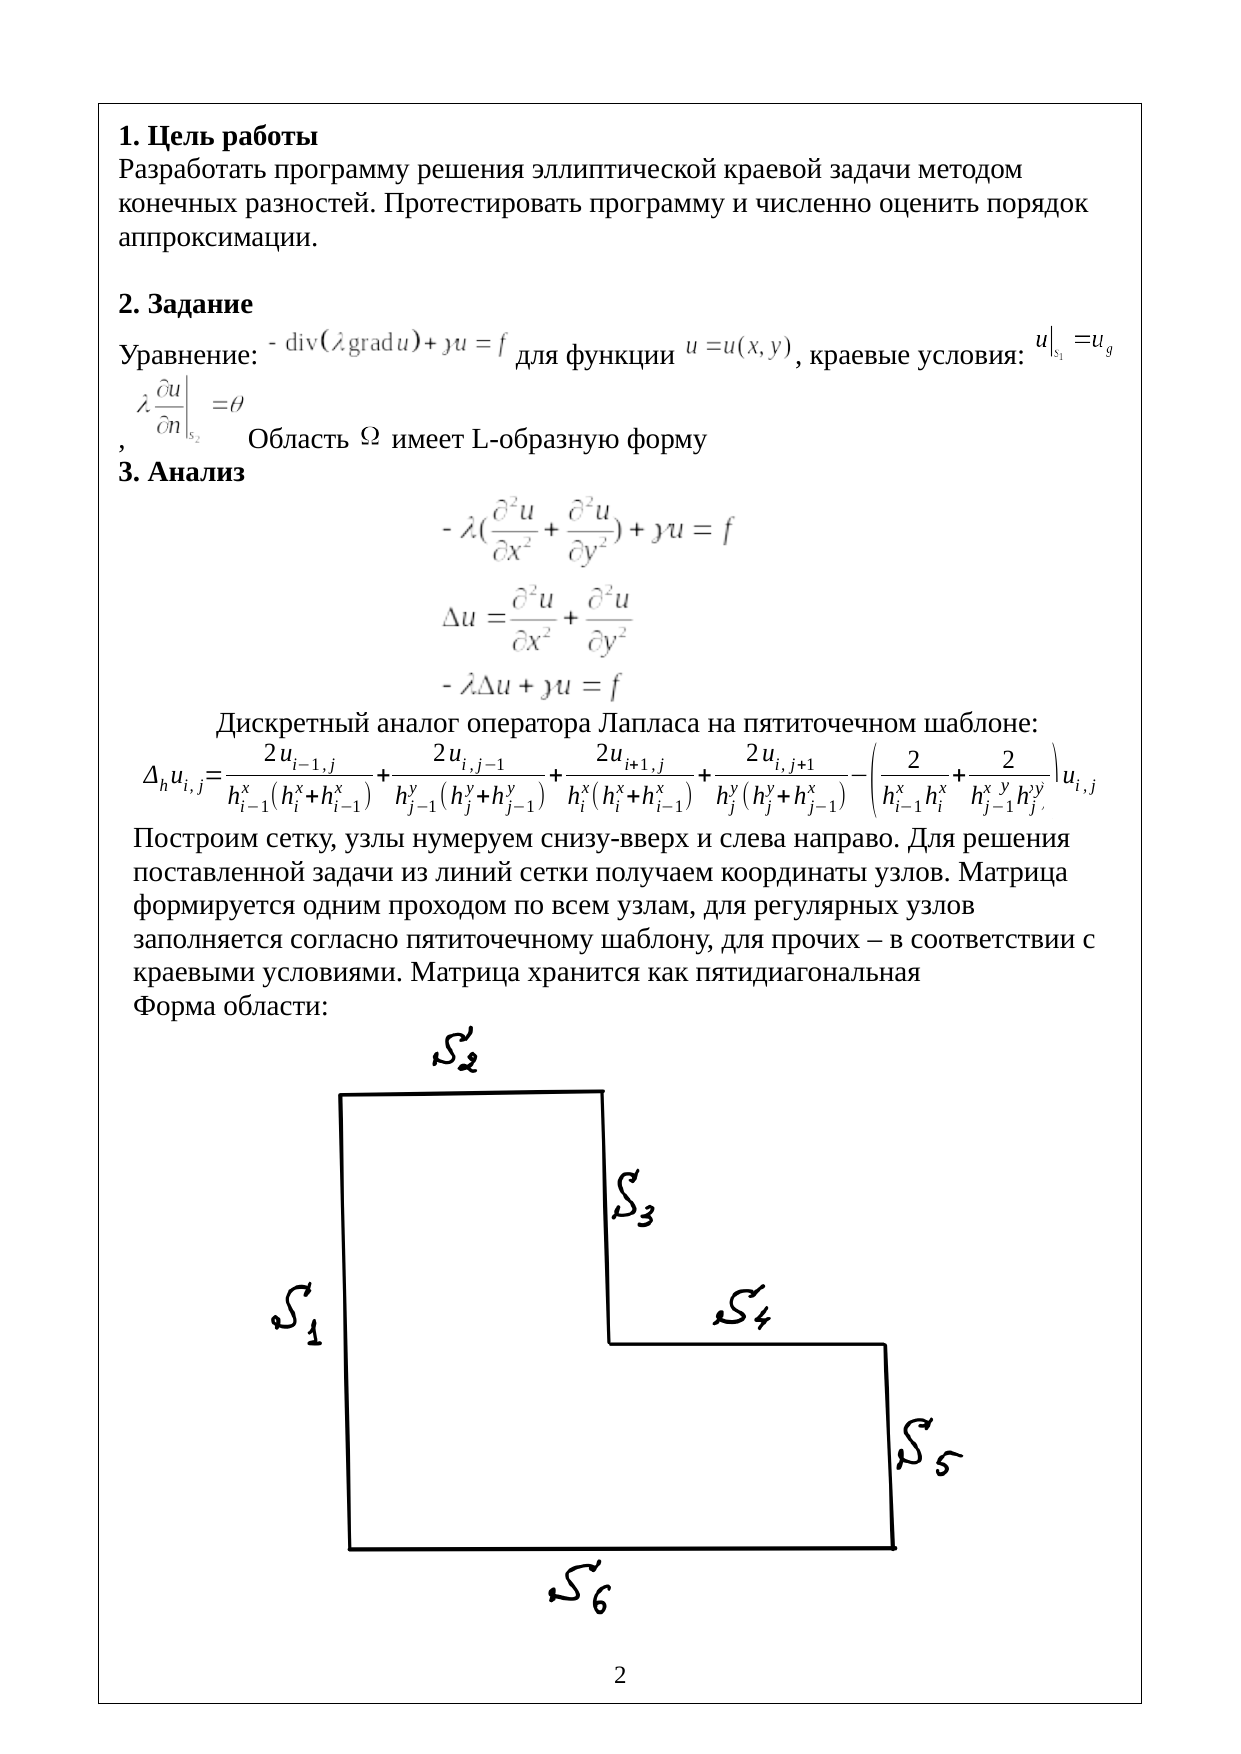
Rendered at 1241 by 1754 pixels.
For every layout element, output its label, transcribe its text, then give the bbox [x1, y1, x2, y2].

text Форма области: [133, 988, 1122, 1021]
picture [268, 1021, 972, 1621]
text Дискретный аналог оператора Лапласа на пятиточечном шаблоне: [118, 705, 1122, 820]
text Уравнение: для функции , краевые условия: , Область имеет L-образную форму [118, 319, 1122, 454]
text 1. Цель работы [118, 118, 1122, 152]
text 3. Анализ [118, 454, 1122, 488]
text y [1035, 786, 1039, 798]
text Разработать программу решения эллиптической краевой задачи методом конечных разностей. Протестировать программу и численно оценить порядок аппроксимации. [118, 152, 1122, 252]
text 2. Задание [118, 286, 1122, 319]
text y [1035, 777, 1039, 789]
text Построим сетку, узлы нумеруем снизу-вверх и слева направо. Для решения поставленной задачи из линий сетки получаем координаты узлов. Матрица формируется одним проходом по всем узлам, для регулярных узлов заполняется согласно пятиточечному шаблону, для прочих – в соответствии с краевыми условиями. Матрица хранится как пятидиагональная [133, 820, 1122, 988]
